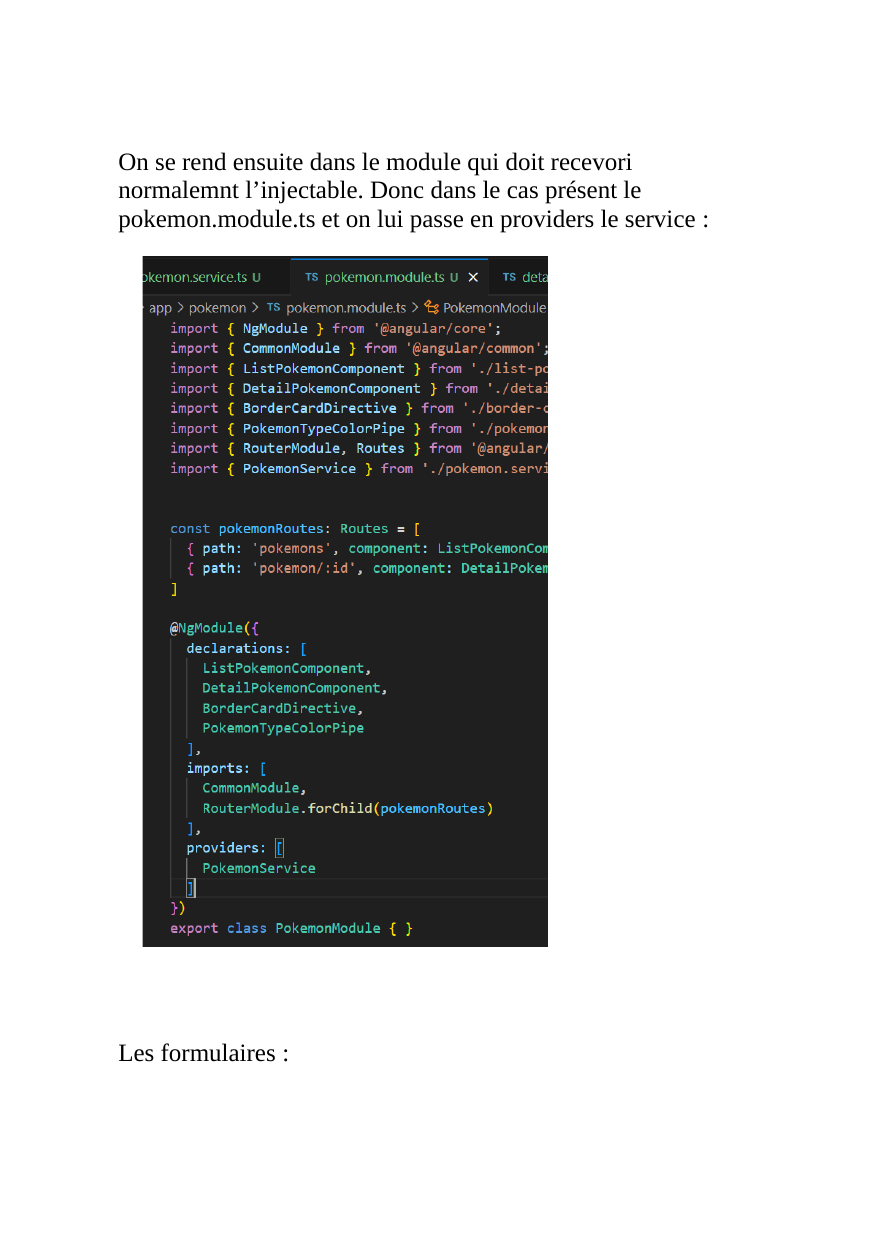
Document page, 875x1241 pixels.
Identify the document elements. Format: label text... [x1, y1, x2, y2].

text On se rend ensuite dans le module qui doit recevori normalemnt l’injectable. Donc dans le cas présent le pokemon.module.ts et on lui passe en providers le service : [118, 118, 756, 233]
picture [142, 256, 548, 947]
text Les formulaires : [118, 1038, 756, 1067]
